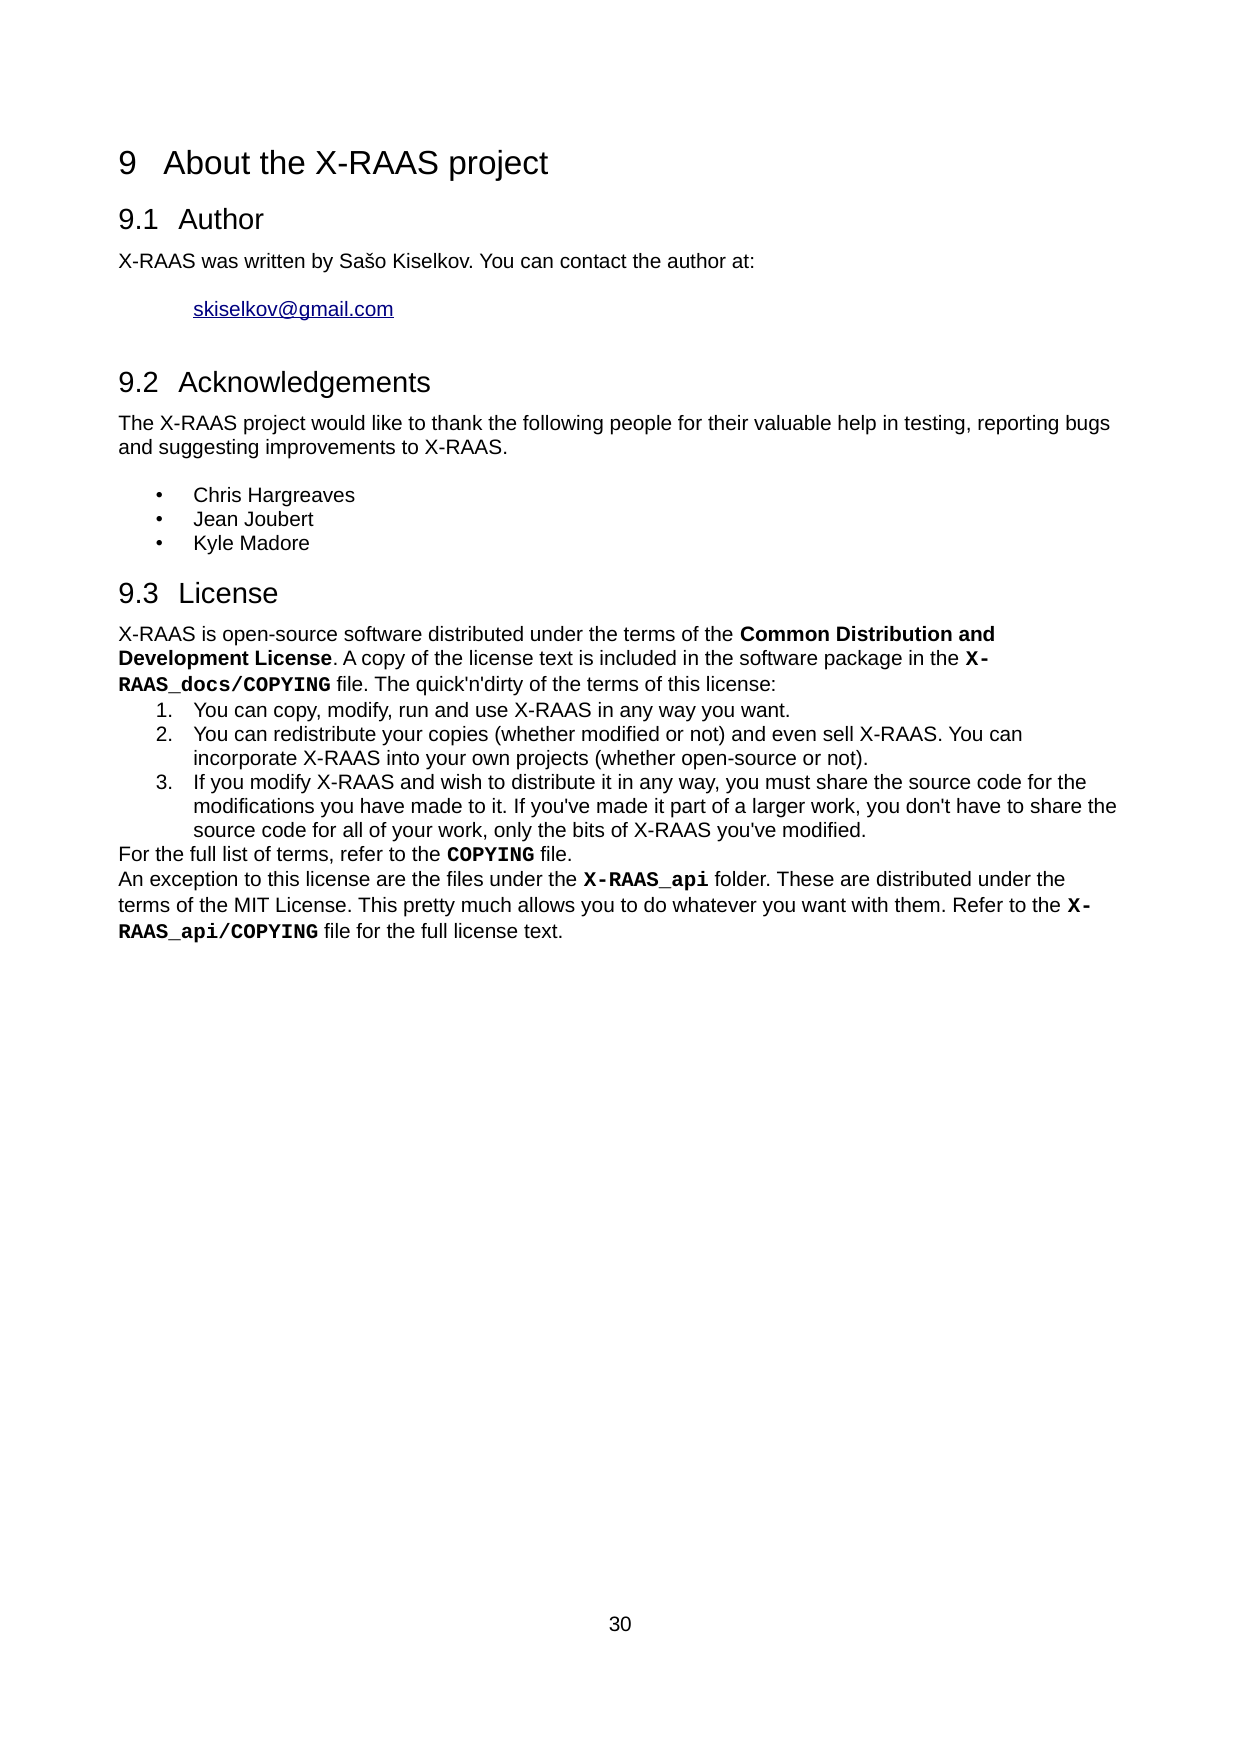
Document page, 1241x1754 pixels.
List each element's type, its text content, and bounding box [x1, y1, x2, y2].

list Kyle Madore [156, 531, 1122, 555]
list If you modify X-RAAS and wish to distribute it in any way, you must share the source code for the modifications you have made to it. If you've made it part of a larger work, you don't have to share the source code for all of your work, only the bits of X-RAAS you've modified. [156, 769, 1122, 841]
subtitle Acknowledgements [118, 365, 1122, 399]
text The X-RAAS project would like to thank the following people for their valuable help in testing, reporting bugs and suggesting improvements to X-RAAS. [118, 411, 1122, 459]
subtitle About the X-RAAS project [118, 143, 1122, 182]
list You can copy, modify, run and use X-RAAS in any way you want. [156, 698, 1122, 722]
text For the full list of terms, refer to the COPYING file. [118, 841, 1122, 867]
subtitle Author [118, 202, 1122, 236]
list You can redistribute your copies (whether modified or not) and even sell X-RAAS. You can incorporate X-RAAS into your own projects (whether open-source or not). [156, 722, 1122, 769]
subtitle License [118, 576, 1122, 609]
list Jean Joubert [156, 507, 1122, 531]
text X-RAAS was written by Sašo Kiselkov. You can contact the author at: [118, 248, 1122, 272]
text skiselkov@gmail.com [118, 296, 1122, 320]
text An exception to this license are the files under the X-RAAS_api folder. These are distributed under the terms of the MIT License. This pretty much allows you to do whatever you want with them. Refer to the X-RAAS_api/COPYING file for the full license text. [118, 867, 1122, 945]
text X-RAAS is open-source software distributed under the terms of the Common Distribution and Development License. A copy of the license text is included in the software package in the X-RAAS_docs/COPYING file. The quick'n'dirty of the terms of this license: [118, 622, 1122, 698]
list Chris Hargreaves [156, 483, 1122, 507]
